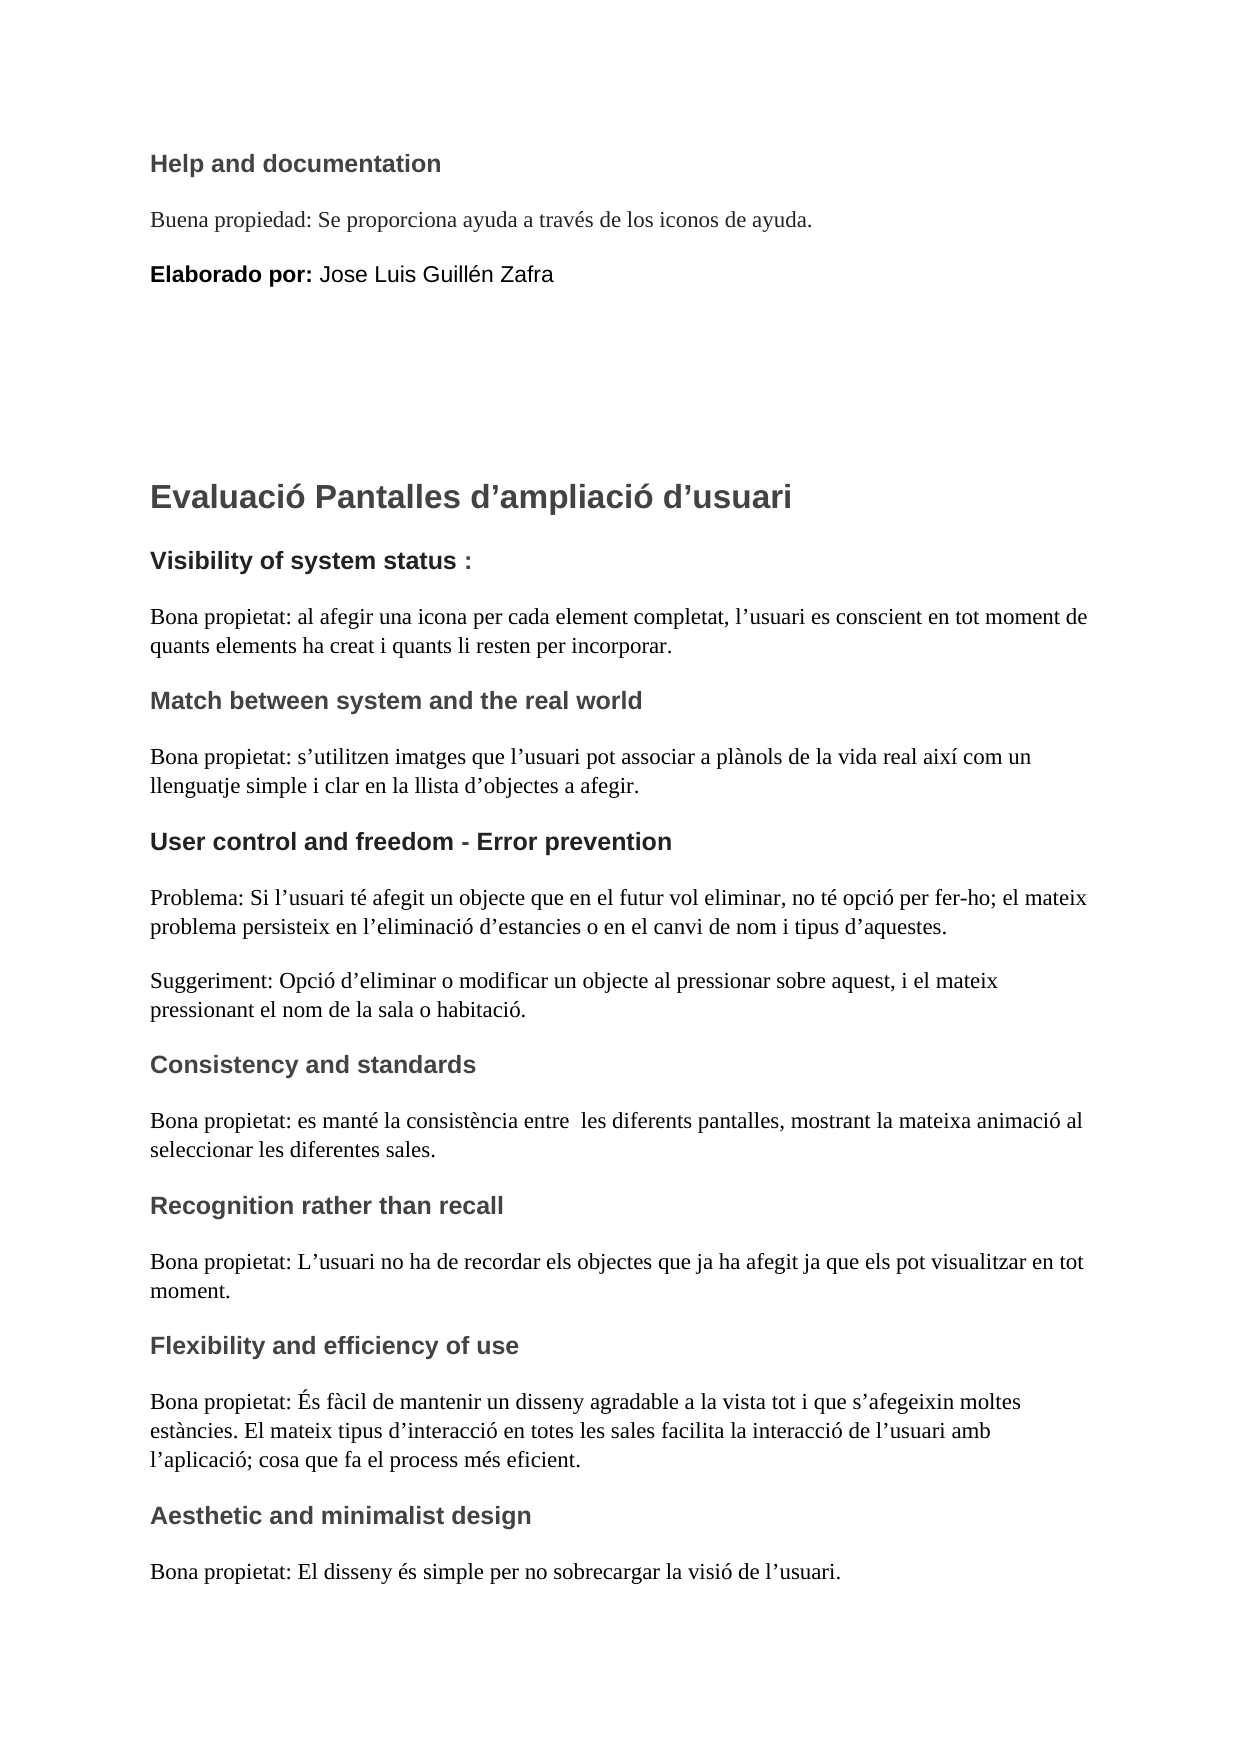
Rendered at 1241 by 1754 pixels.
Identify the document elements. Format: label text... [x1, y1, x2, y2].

text Bona propietat: es manté la consistència entre les diferents pantalles, mostrant la mateixa animació al seleccionar les diferentes sales. [150, 1108, 1091, 1163]
subtitle Aesthetic and minimalist design [150, 1502, 1091, 1529]
text Bona propietat: L’usuari no ha de recordar els objectes que ja ha afegit ja que els pot visualitzar en tot moment. [150, 1249, 1091, 1303]
text Bona propietat: al afegir una icona per cada element completat, l’usuari es conscient en tot moment de quants elements ha creat i quants li resten per incorporar. [150, 604, 1091, 658]
subtitle Visibility of system status : [150, 547, 1091, 574]
subtitle Consistency and standards [150, 1051, 1091, 1079]
text Bona propietat: El disseny és simple per no sobrecargar la visió de l’usuari. [150, 1559, 1091, 1584]
text Bona propietat: És fàcil de mantenir un disseny agradable a la vista tot i que s’afegeixin moltes estàncies. El mateix tipus d’interacció en totes les sales facilita la interacció de l’usuari amb l’aplicació; cosa que fa el process més eficient. [150, 1389, 1091, 1473]
subtitle Help and documentation [150, 150, 1091, 178]
subtitle Match between system and the real world [150, 687, 1091, 715]
subtitle Flexibility and efficiency of use [150, 1332, 1091, 1360]
text Suggeriment: Opció d’eliminar o modificar un objecte al pressionar sobre aquest, i el mateix pressionant el nom de la sala o habitació. [150, 968, 1091, 1022]
text Problema: Si l’usuari té afegit un objecte que en el futur vol eliminar, no té opció per fer-ho; el mateix problema persisteix en l’eliminació d’estancies o en el canvi de nom i tipus d’aquestes. [150, 884, 1091, 939]
subtitle User control and freedom - Error prevention [150, 827, 1091, 855]
text Bona propietat: s’utilitzen imatges que l’usuari pot associar a plànols de la vida real així com un llenguatje simple i clar en la llista d’objectes a afegir. [150, 744, 1091, 799]
text Buena propiedad: Se proporciona ayuda a través de los iconos de ayuda. [150, 207, 1091, 232]
subtitle Recognition rather than recall [150, 1192, 1091, 1219]
text Elaborado por: Jose Luis Guillén Zafra [150, 261, 1091, 287]
subtitle Evaluació Pantalles d’ampliació d’usuari [150, 479, 1091, 516]
